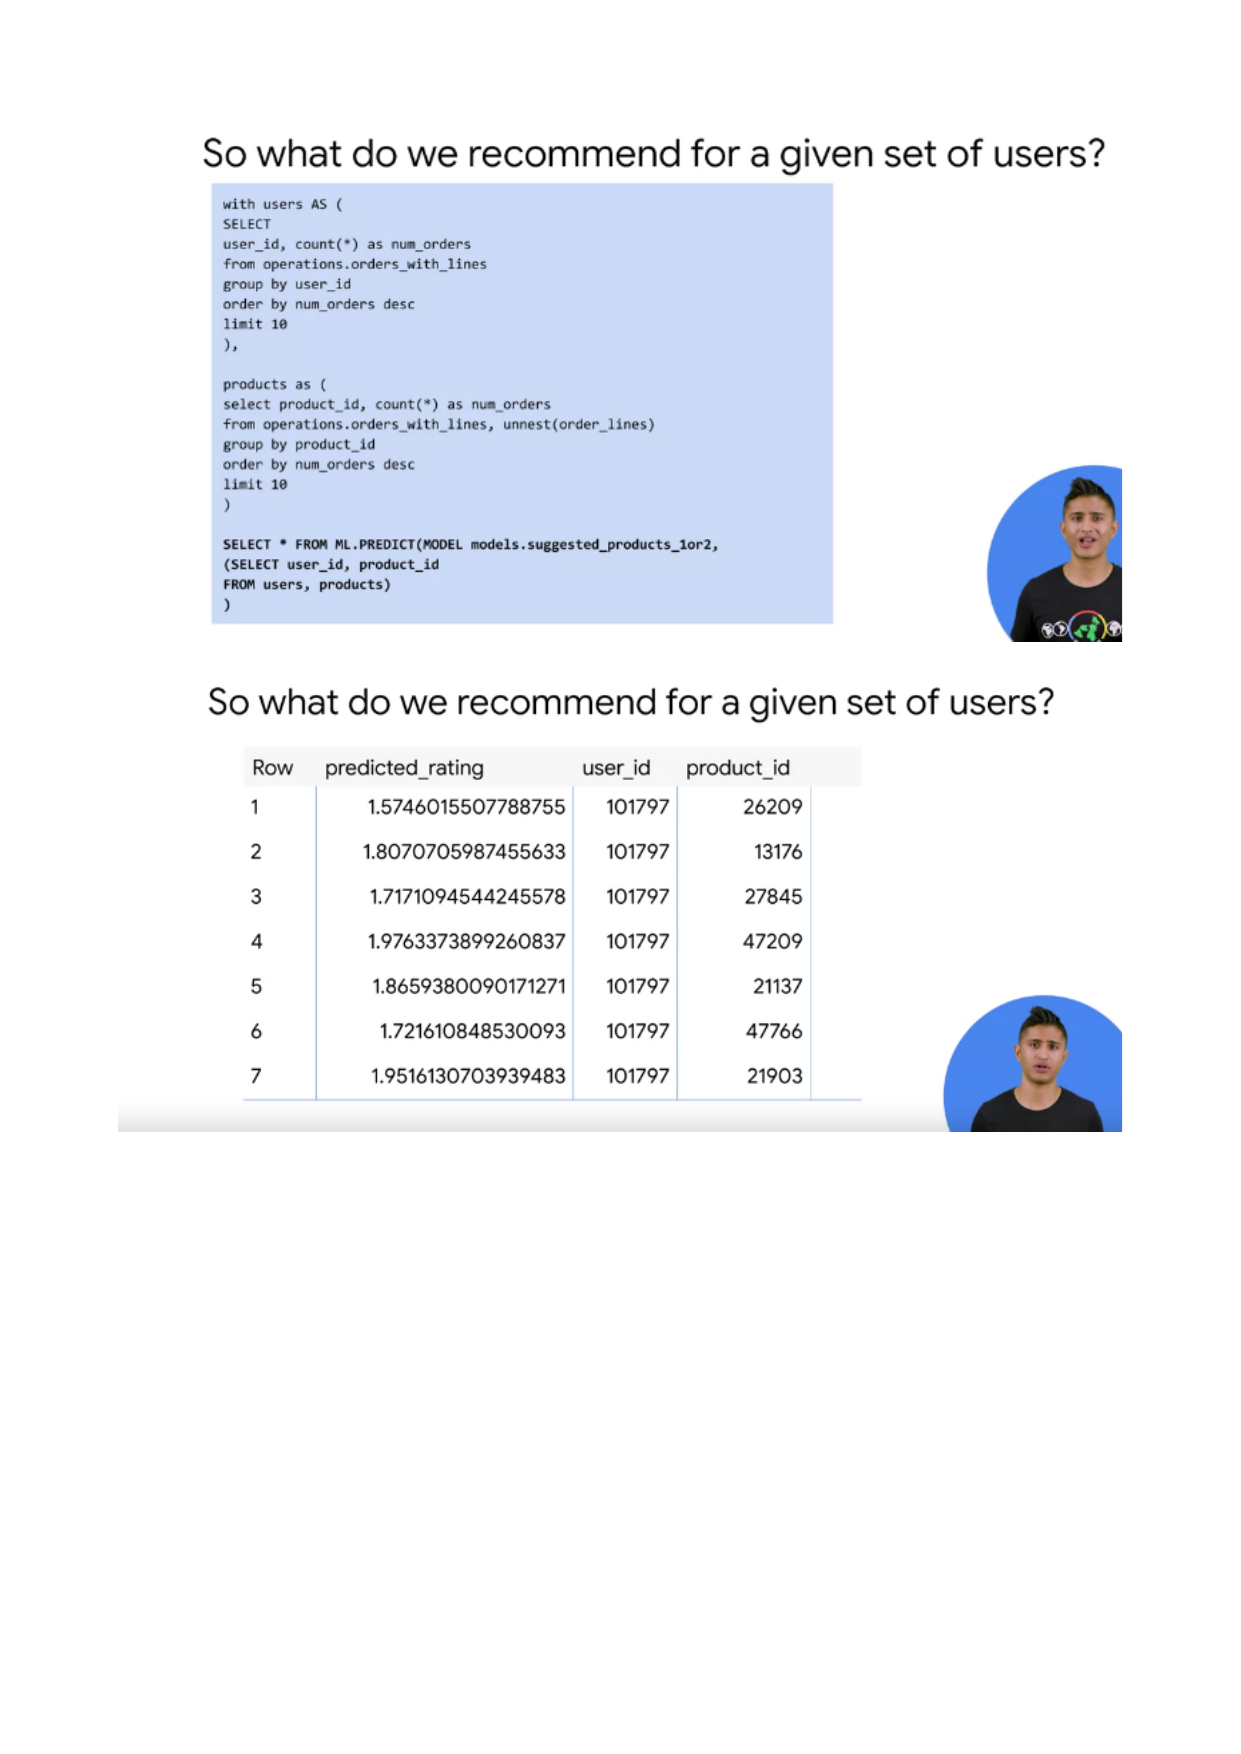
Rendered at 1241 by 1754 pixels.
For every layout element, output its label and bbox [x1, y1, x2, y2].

picture [118, 118, 1123, 642]
picture [118, 670, 1123, 1132]
